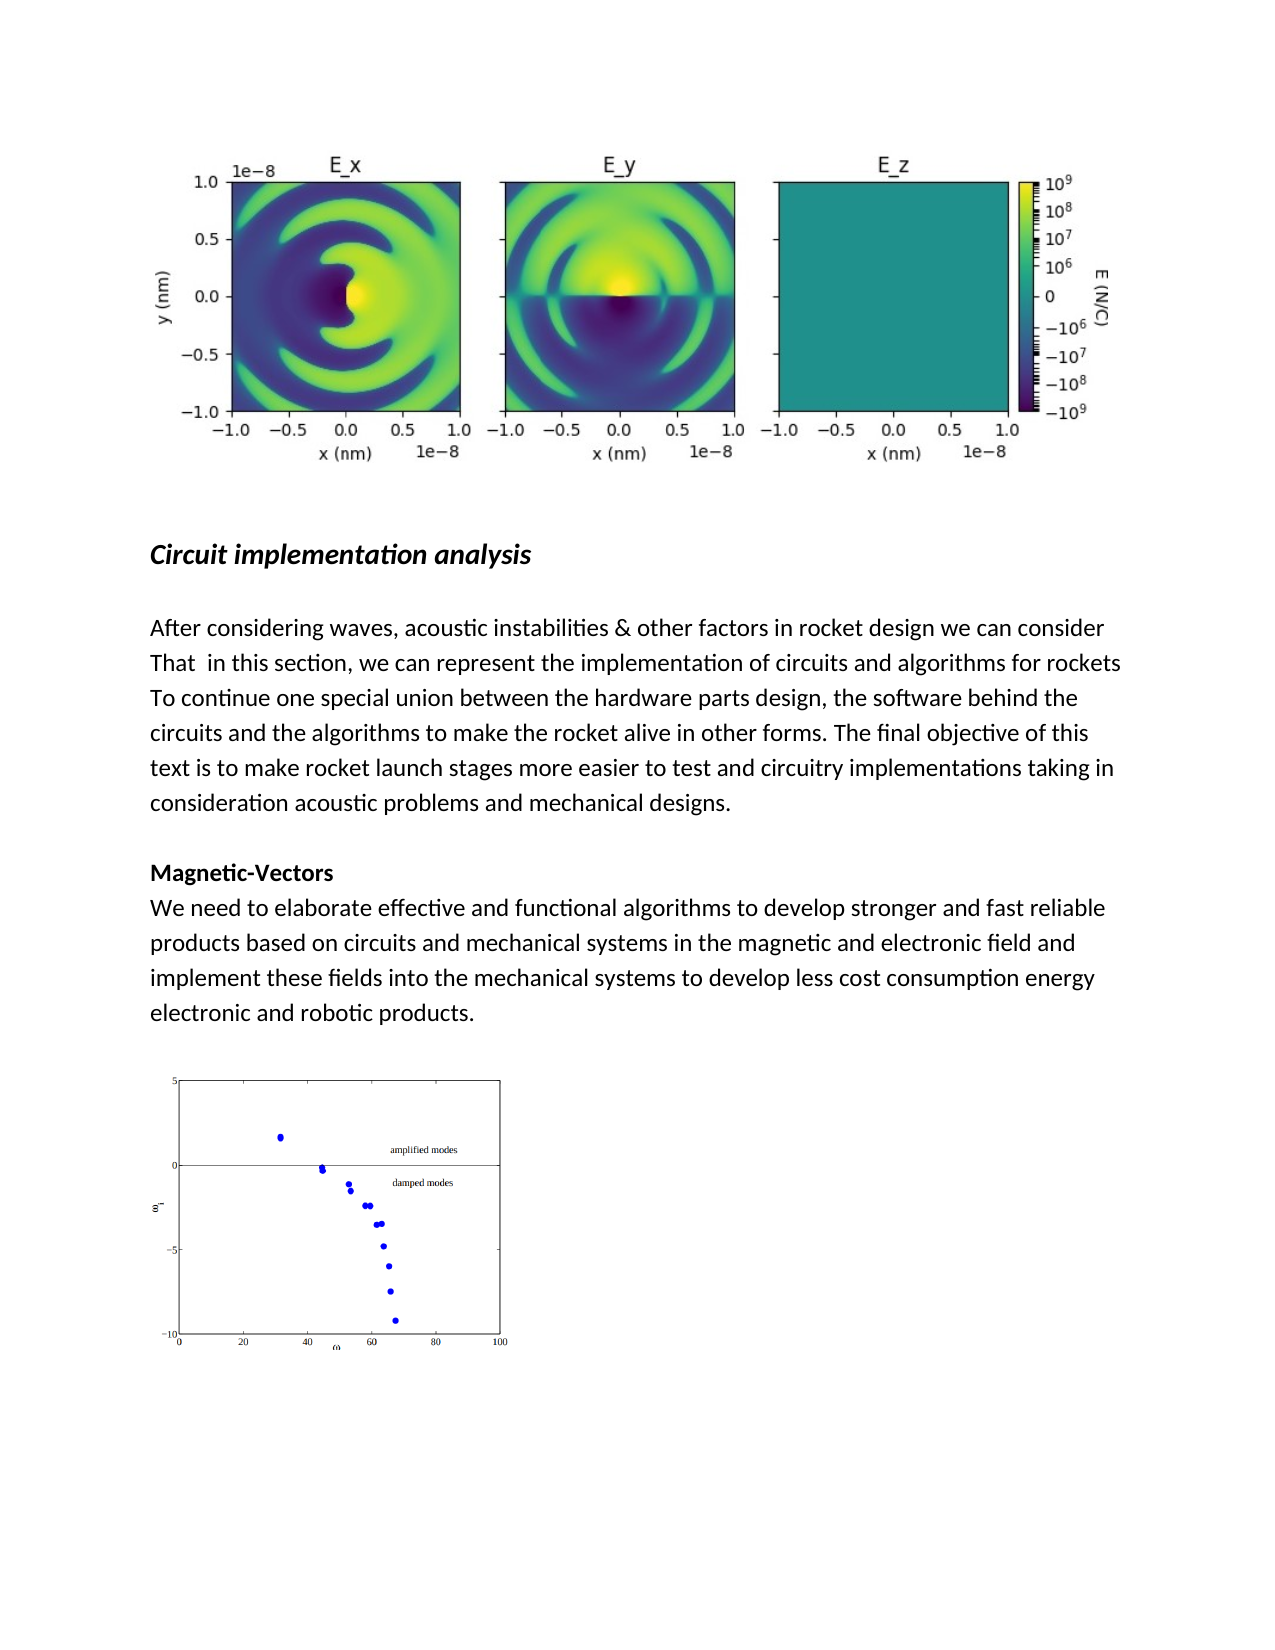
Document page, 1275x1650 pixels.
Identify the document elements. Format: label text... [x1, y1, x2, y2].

text We need to elaborate effective and functional algorithms to develop stronger and fast reliable products based on circuits and mechanical systems in the magnetic and electronic field and implement these fields into the mechanical systems to develop less cost consumption energy electronic and robotic products. [150, 892, 1125, 1028]
text That in this section, we can represent the implementation of circuits and algorithms for rockets [150, 647, 1125, 678]
text Magnetic-Vectors [150, 857, 1125, 888]
text After considering waves, acoustic instabilities & other factors in rocket design we can consider [150, 612, 1125, 643]
text Circuit implementation analysis [150, 536, 1125, 572]
picture [150, 1067, 511, 1350]
text To continue one special union between the hardware parts design, the software behind the circuits and the algorithms to make the rocket alive in other forms. The final objective of this text is to make rocket launch stages more easier to test and circuitry implementations taking in consideration acoustic problems and mechanical designs. [150, 682, 1125, 818]
picture [150, 150, 1125, 463]
